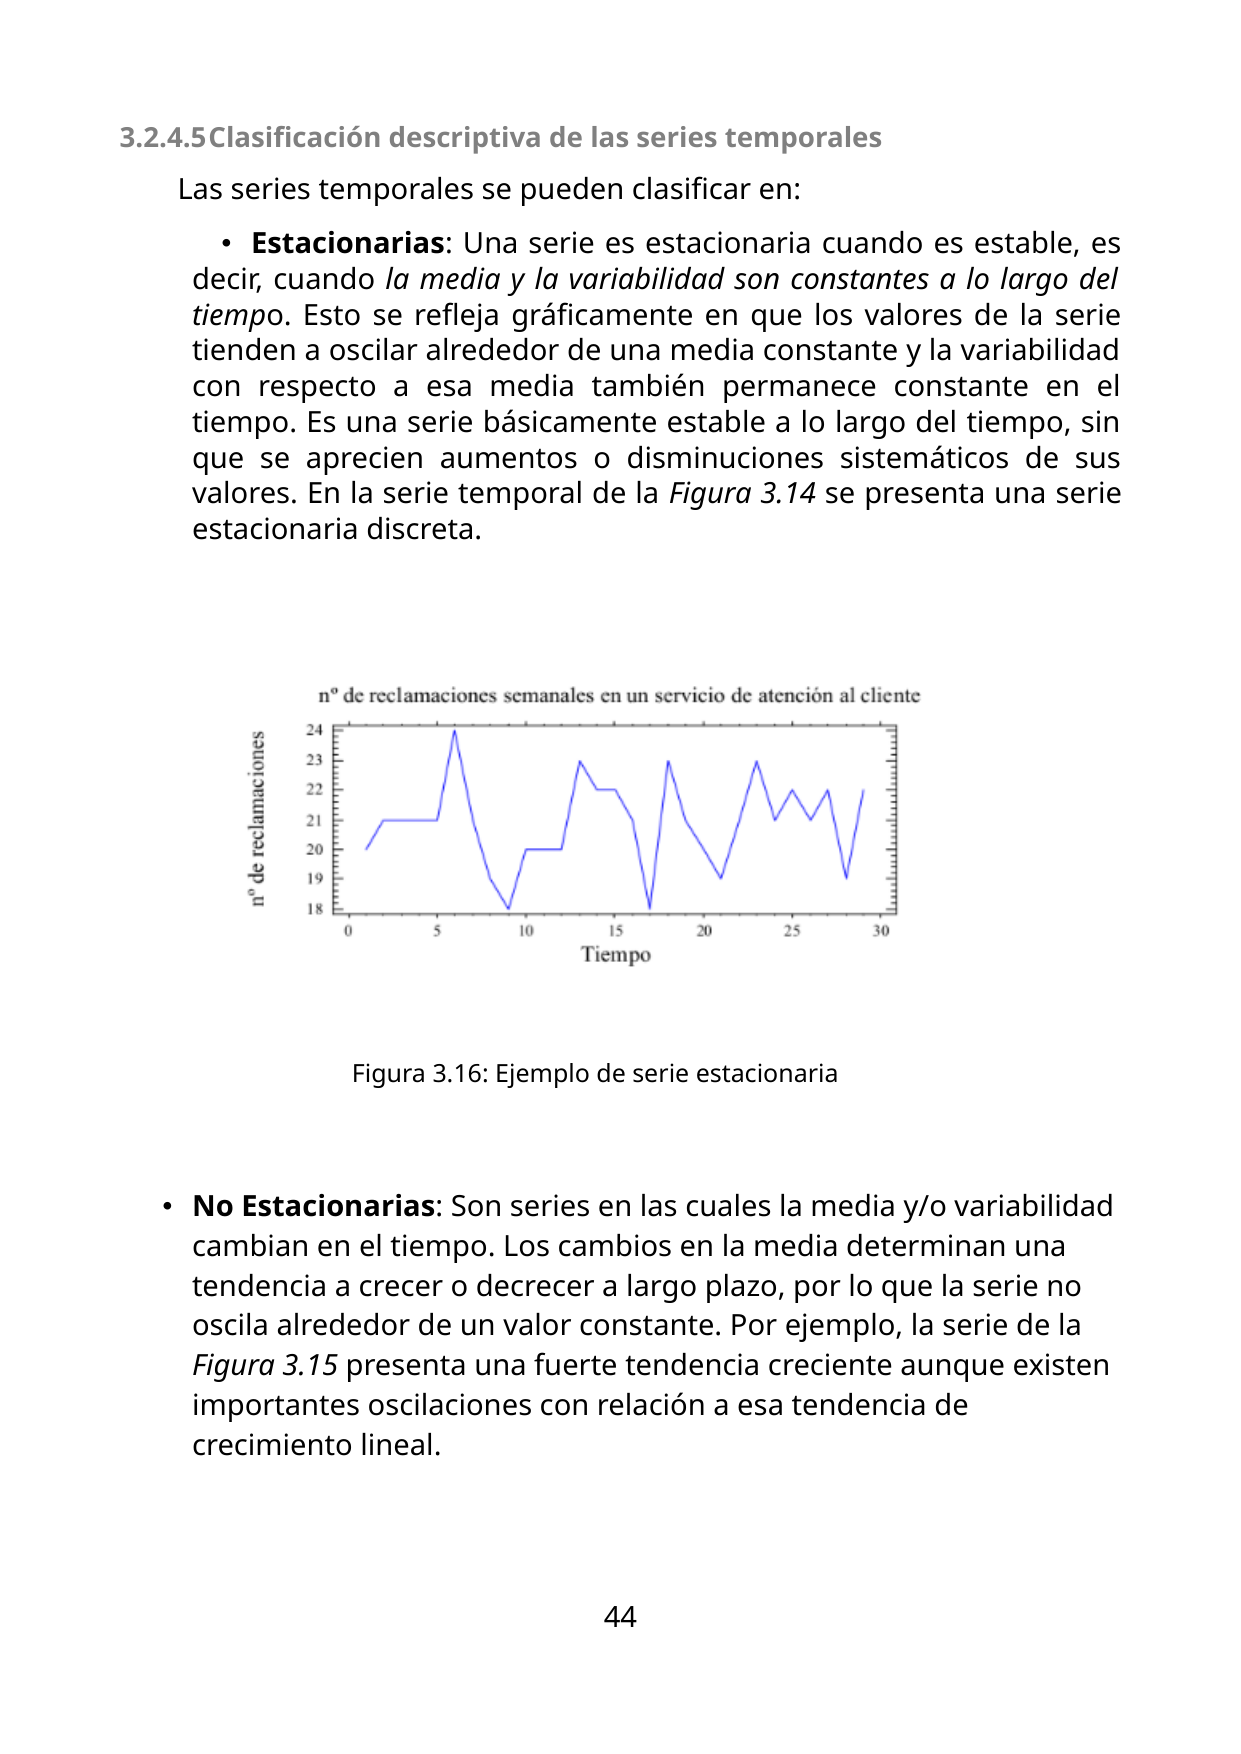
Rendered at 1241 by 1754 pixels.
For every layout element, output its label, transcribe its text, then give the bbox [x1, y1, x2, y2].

picture [192, 641, 998, 1039]
list Estacionarias: Una serie es estacionaria cuando es estable, es decir, cuando la media y la variabilidad son constantes a lo largo del tiempo. Esto se refleja gráficamente en que los valores de la serie tienden a oscilar alrededor de una media constante y la variabilidad con respecto a esa media también permanece constante en el tiempo. Es una serie básicamente estable a lo largo del tiempo, sin que se aprecien aumentos o disminuciones sistemáticos de sus valores. En la serie temporal de la Figura 3.14 se presenta una serie estacionaria discreta. [162, 222, 1122, 548]
text [192, 629, 998, 641]
text Las series temporales se pueden clasificar en: [118, 168, 1122, 208]
list No Estacionarias: Son series en las cuales la media y/o variabilidad cambian en el tiempo. Los cambios en la media determinan una tendencia a crecer o decrecer a largo plazo, por lo que la serie no oscila alrededor de un valor constante. Por ejemplo, la serie de la Figura 3.15 presenta una fuerte tendencia creciente aunque existen importantes oscilaciones con relación a esa tendencia de crecimiento lineal. [162, 1186, 1122, 1463]
subtitle Clasificación descriptiva de las series temporales [119, 118, 1122, 156]
text Figura 3.16: Ejemplo de serie estacionaria [192, 1039, 998, 1089]
